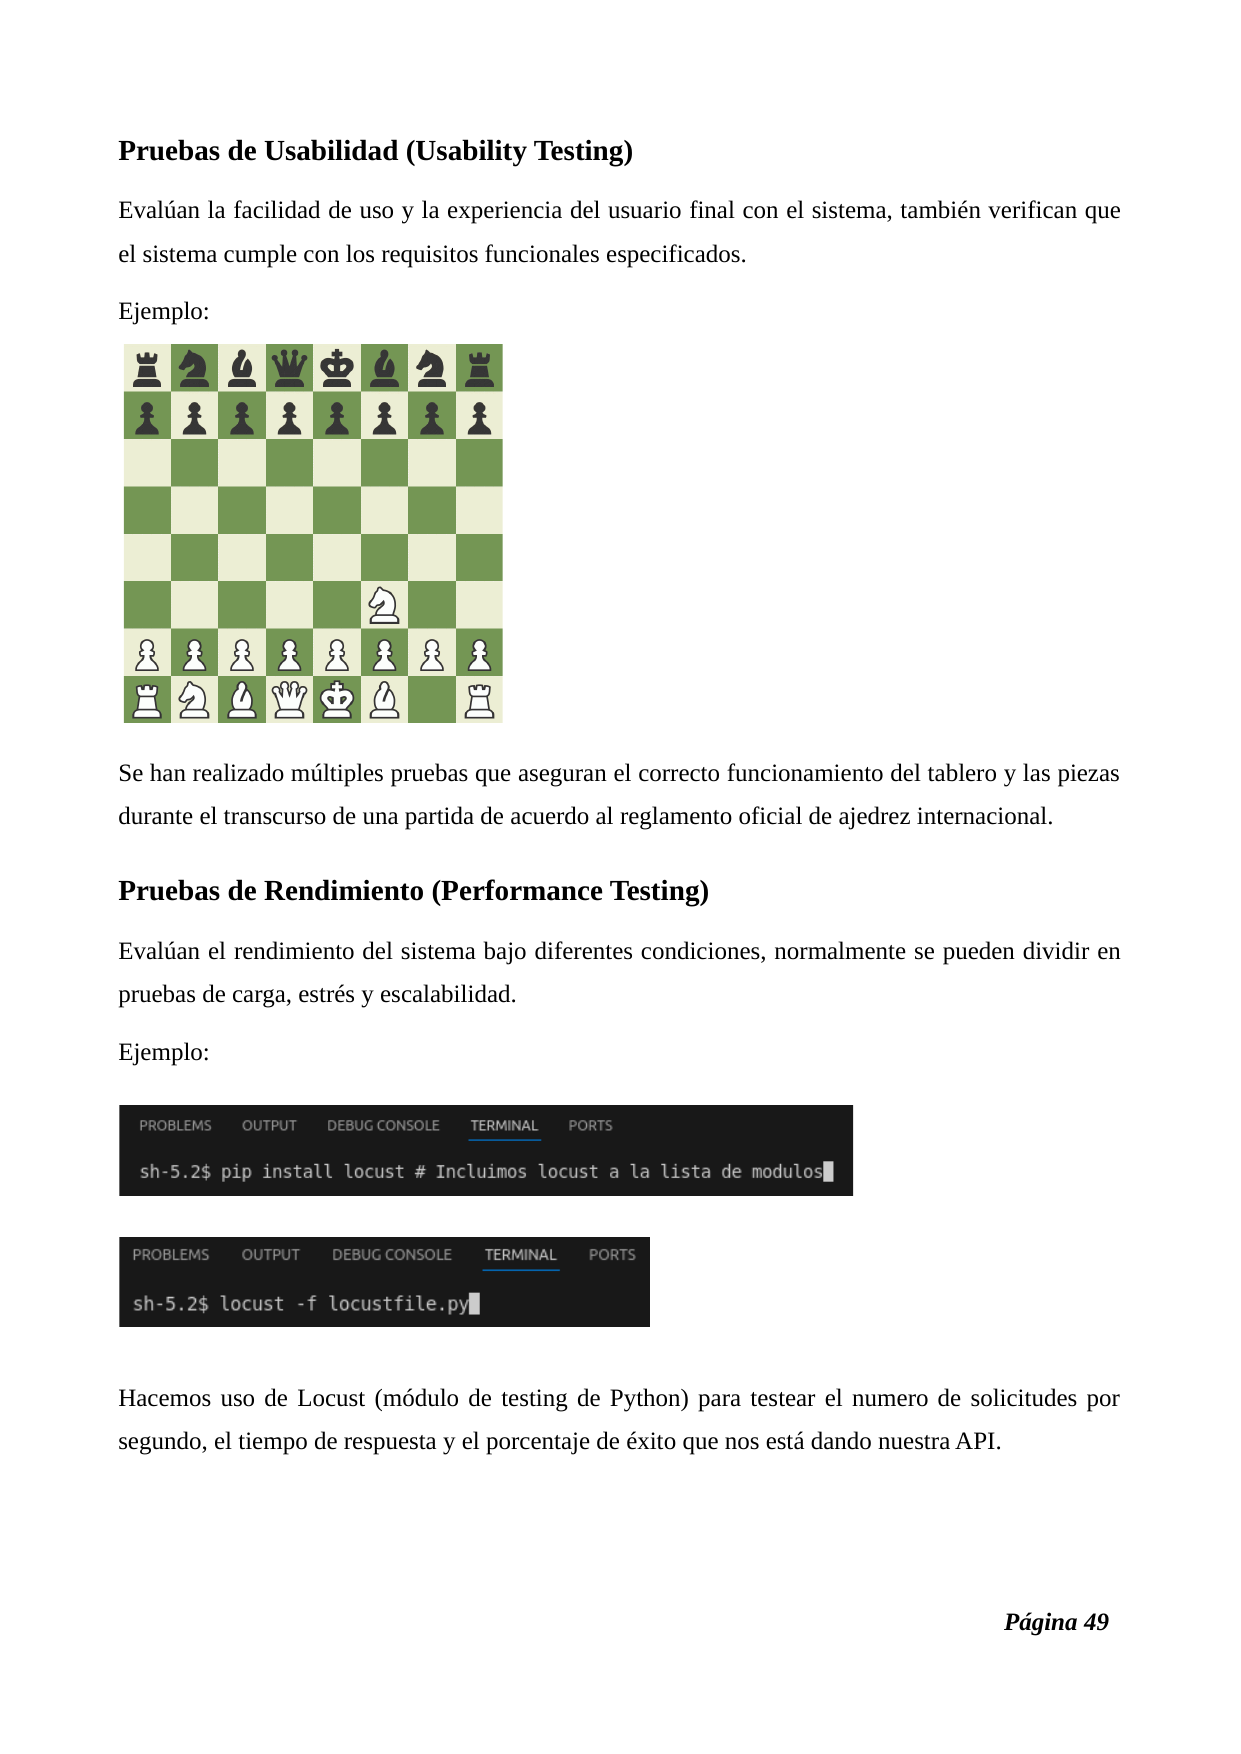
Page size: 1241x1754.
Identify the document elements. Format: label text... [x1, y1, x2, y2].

text Evalúan la facilidad de uso y la experiencia del usuario final con el sistema, también verifican que el sistema cumple con los requisitos funcionales especificados. [118, 196, 1122, 267]
subtitle Pruebas de Usabilidad (Usability Testing) [118, 133, 1122, 166]
text Se han realizado múltiples pruebas que aseguran el correcto funcionamiento del tablero y las piezas durante el transcurso de una partida de acuerdo al reglamento oficial de ajedrez internacional. [118, 758, 1122, 830]
picture [123, 344, 503, 723]
text Ejemplo: [118, 1037, 1122, 1066]
picture [119, 1105, 854, 1196]
picture [119, 1237, 650, 1327]
text Evalúan el rendimiento del sistema bajo diferentes condiciones, normalmente se pueden dividir en pruebas de carga, estrés y escalabilidad. [118, 936, 1122, 1008]
text Hacemos uso de Locust (módulo de testing de Python) para testear el numero de solicitudes por segundo, el tiempo de respuesta y el porcentaje de éxito que nos está dando nuestra API. [118, 1383, 1122, 1455]
subtitle Pruebas de Rendimiento (Performance Testing) [118, 873, 1122, 907]
text Ejemplo: [118, 296, 1122, 325]
